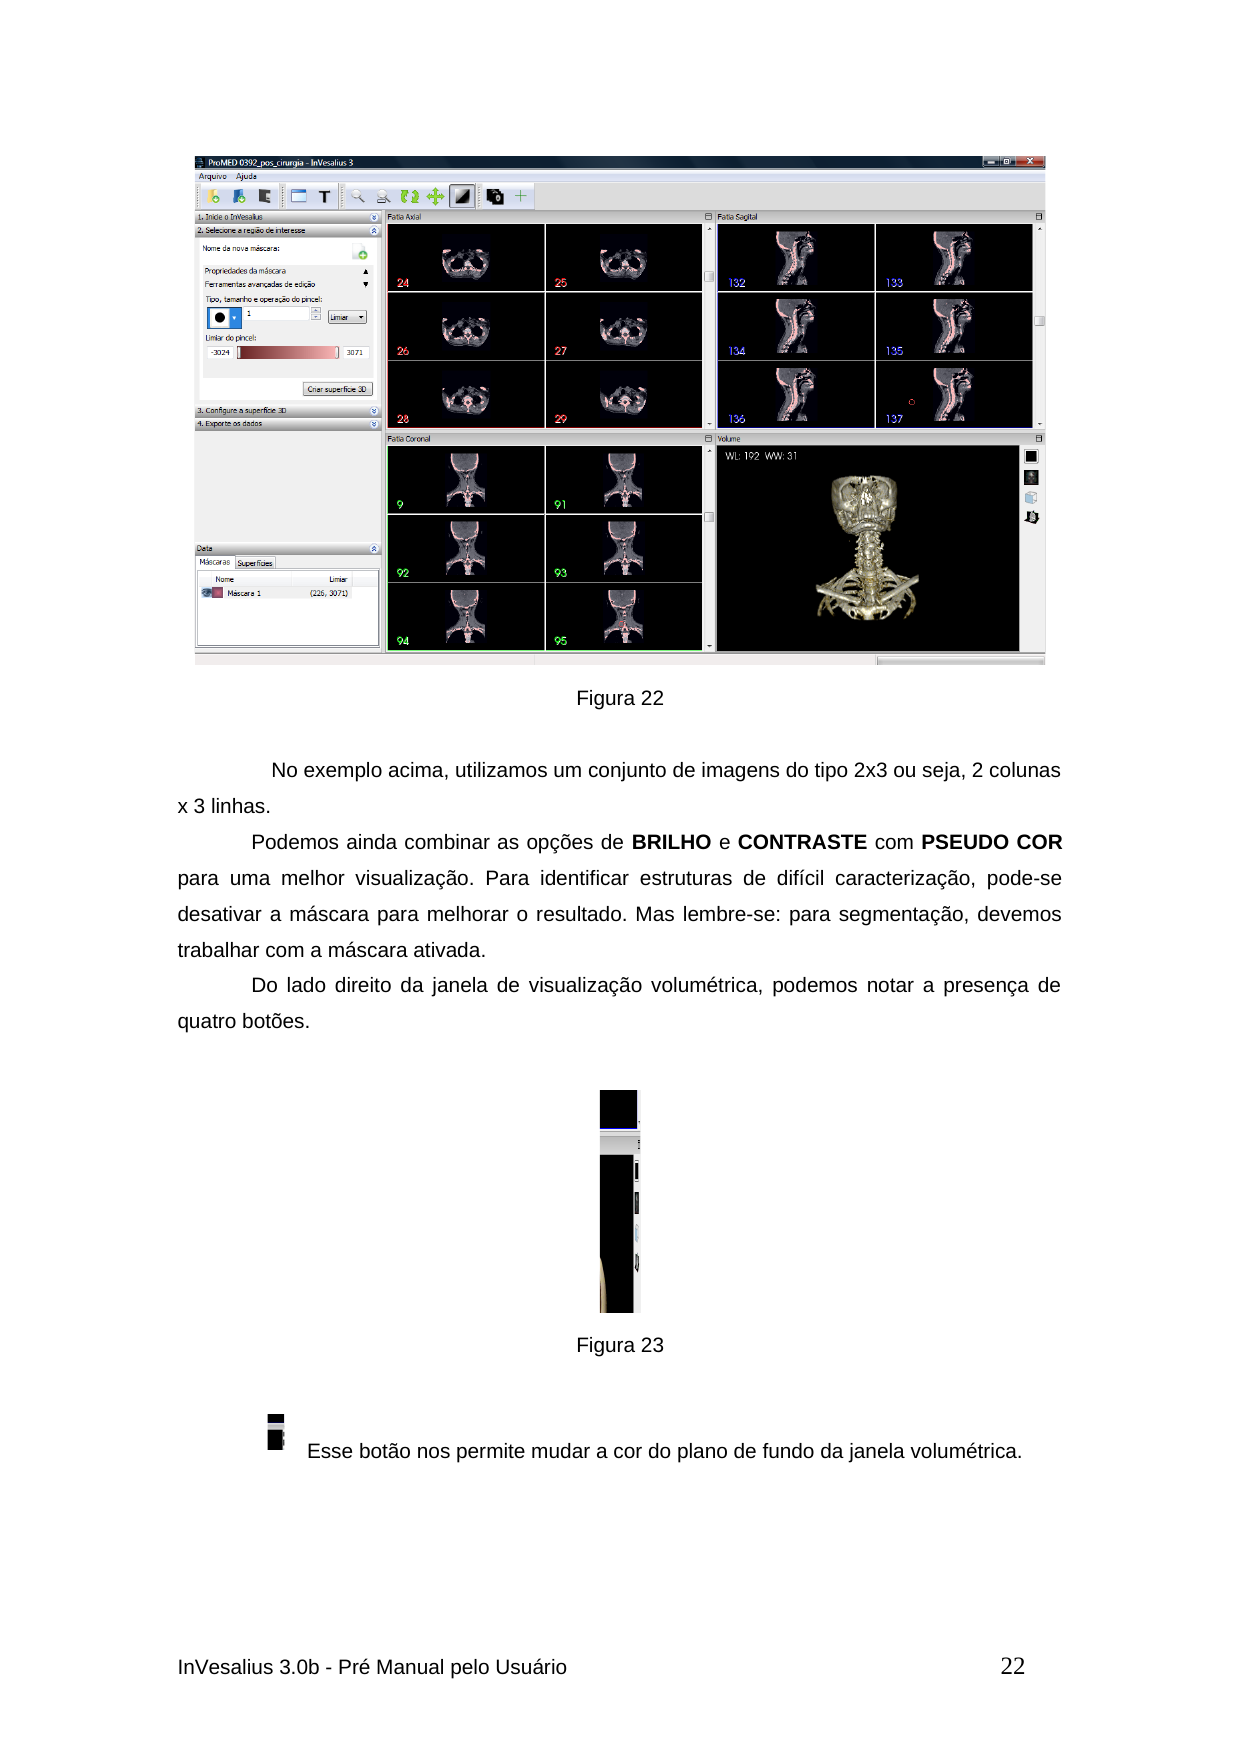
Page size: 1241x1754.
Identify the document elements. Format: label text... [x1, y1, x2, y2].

text Esse botão nos permite mudar a cor do plano de fundo da janela volumétrica. [177, 1405, 1063, 1463]
picture [194, 156, 1046, 665]
text Podemos ainda combinar as opções de BRILHO e CONTRASTE com PSEUDO COR para uma melhor visualização. Para identificar estruturas de difícil caracterização, pode-se desativar a máscara para melhorar o resultado. Mas lembre-se: para segmentação, devemos trabalhar com a máscara ativada. [177, 829, 1063, 961]
text Figura 23 [177, 1333, 1063, 1357]
text Figura 22 [177, 686, 1063, 710]
text Do lado direito da janela de visualização volumétrica, podemos notar a presença de quatro botões. [177, 973, 1063, 1033]
text No exemplo acima, utilizamos um conjunto de imagens do tipo 2x3 ou seja, 2 colunas x 3 linhas. [177, 758, 1063, 818]
